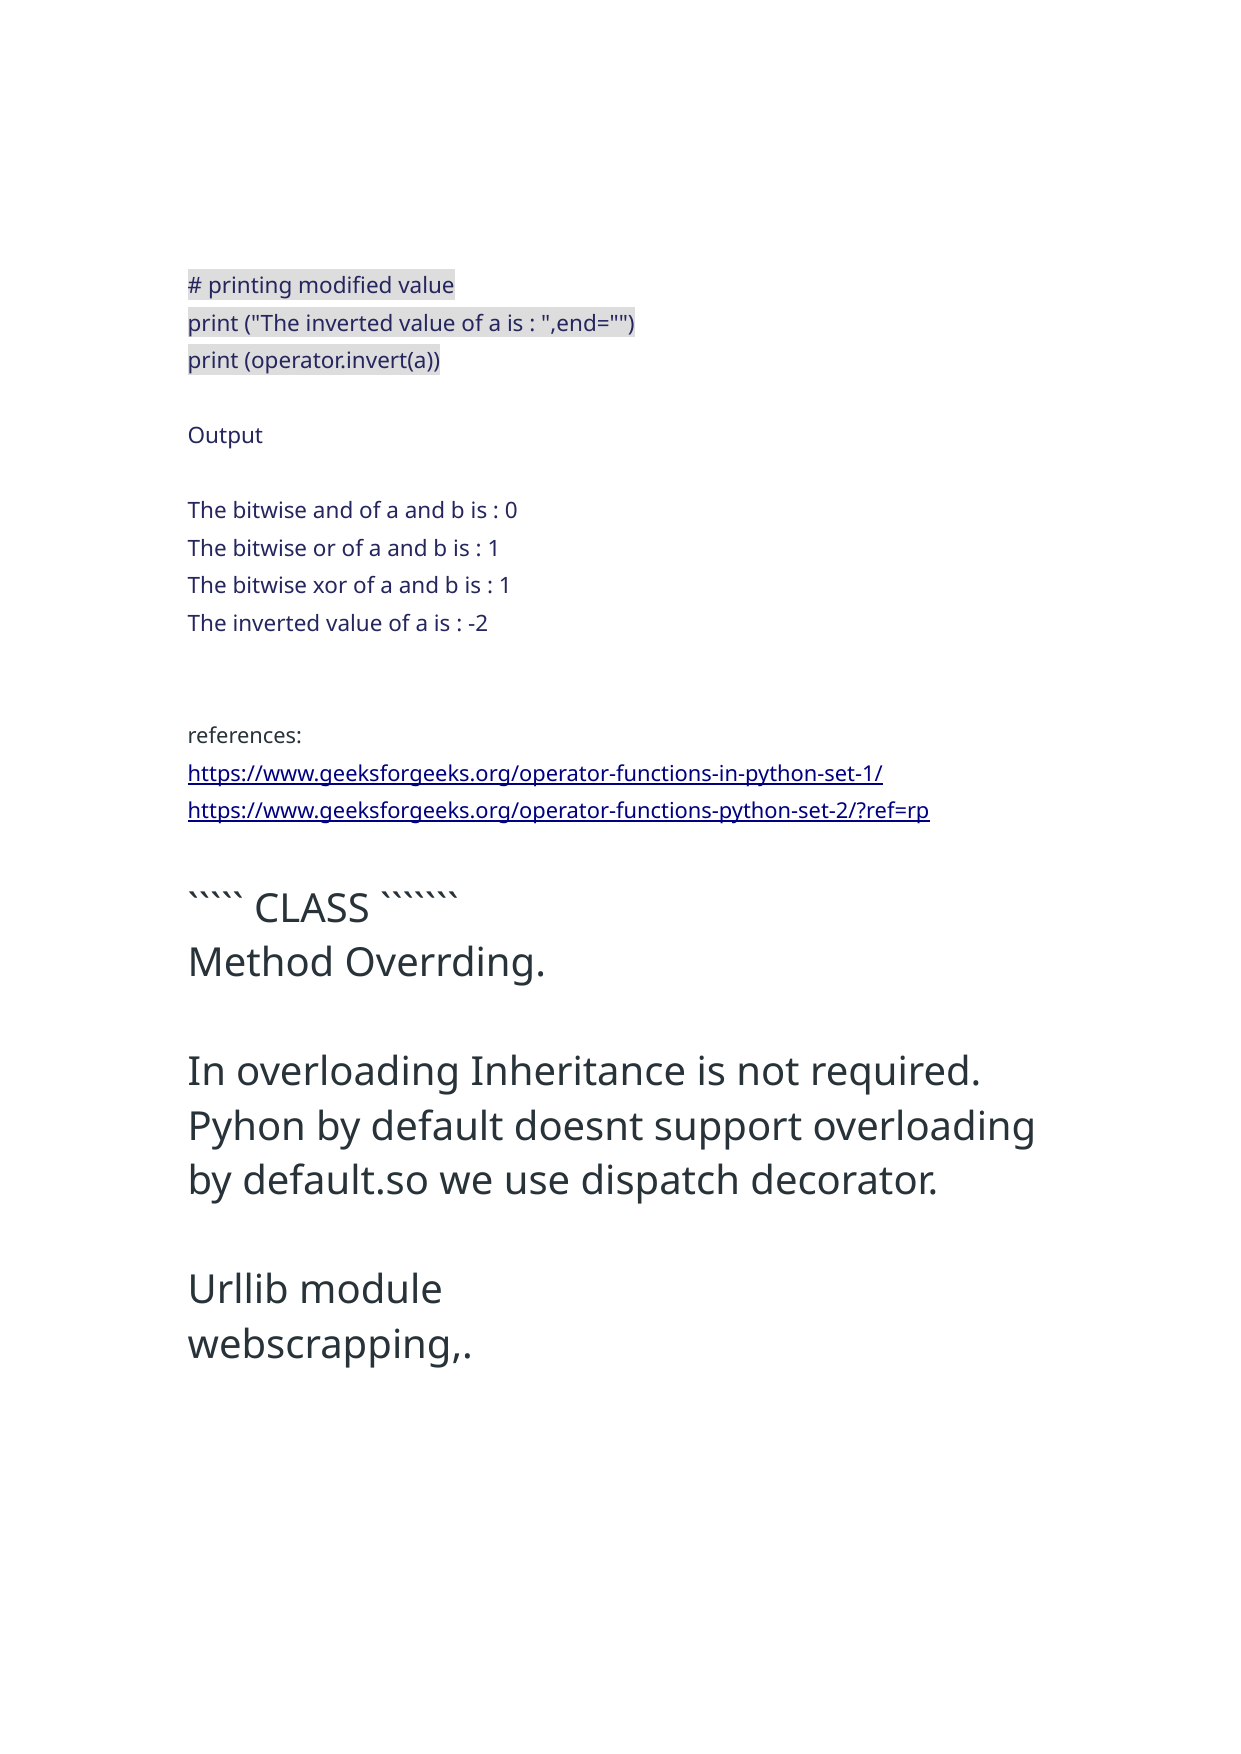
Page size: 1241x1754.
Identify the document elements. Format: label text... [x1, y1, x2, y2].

text Urllib module [187, 1261, 1090, 1315]
text https://www.geeksforgeeks.org/operator-functions-python-set-2/?ref=rp [187, 787, 1090, 825]
text ````` CLASS ``````` [187, 879, 1090, 934]
text Output [187, 412, 1090, 450]
text print ("The inverted value of a is : ",end="") [187, 300, 1090, 337]
text # printing modified value [187, 262, 1090, 300]
text webscrapping,. [187, 1315, 1090, 1370]
text The bitwise xor of a and b is : 1 [187, 562, 1090, 600]
text In overloading Inheritance is not required. [187, 1043, 1090, 1097]
subtitle https://www.geeksforgeeks.org/operator-functions-in-python-set-1/ [187, 750, 1090, 787]
text Method Overrding. [187, 934, 1090, 988]
text The inverted value of a is : -2 [187, 600, 1090, 637]
text print (operator.invert(a)) [187, 337, 1090, 375]
text The bitwise or of a and b is : 1 [187, 525, 1090, 562]
text Pyhon by default doesnt support overloading by default.so we use dispatch decorator. [187, 1097, 1090, 1206]
subtitle references: [187, 712, 1090, 750]
text The bitwise and of a and b is : 0 [187, 487, 1090, 525]
